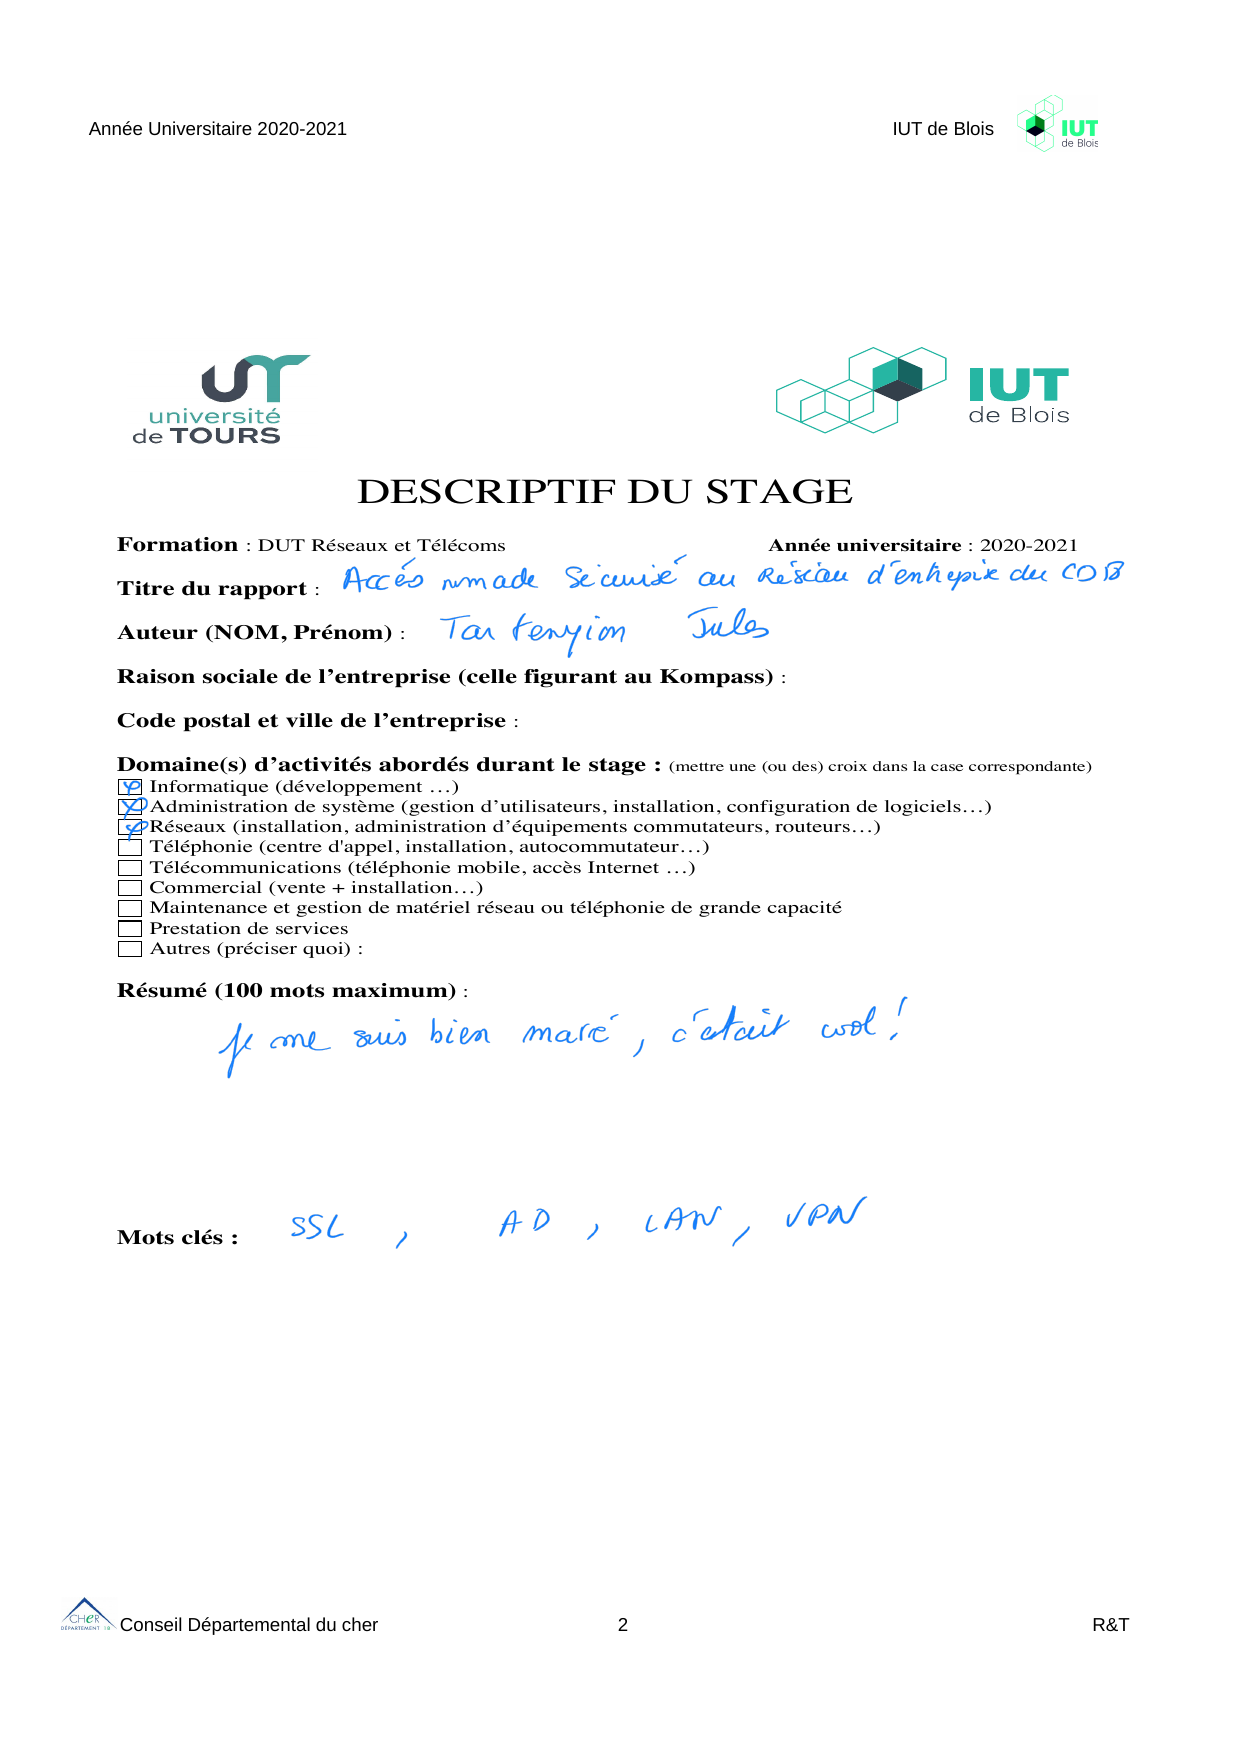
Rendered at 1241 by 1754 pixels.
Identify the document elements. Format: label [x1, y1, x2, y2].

picture [61, 1597, 118, 1630]
picture [1017, 95, 1098, 152]
